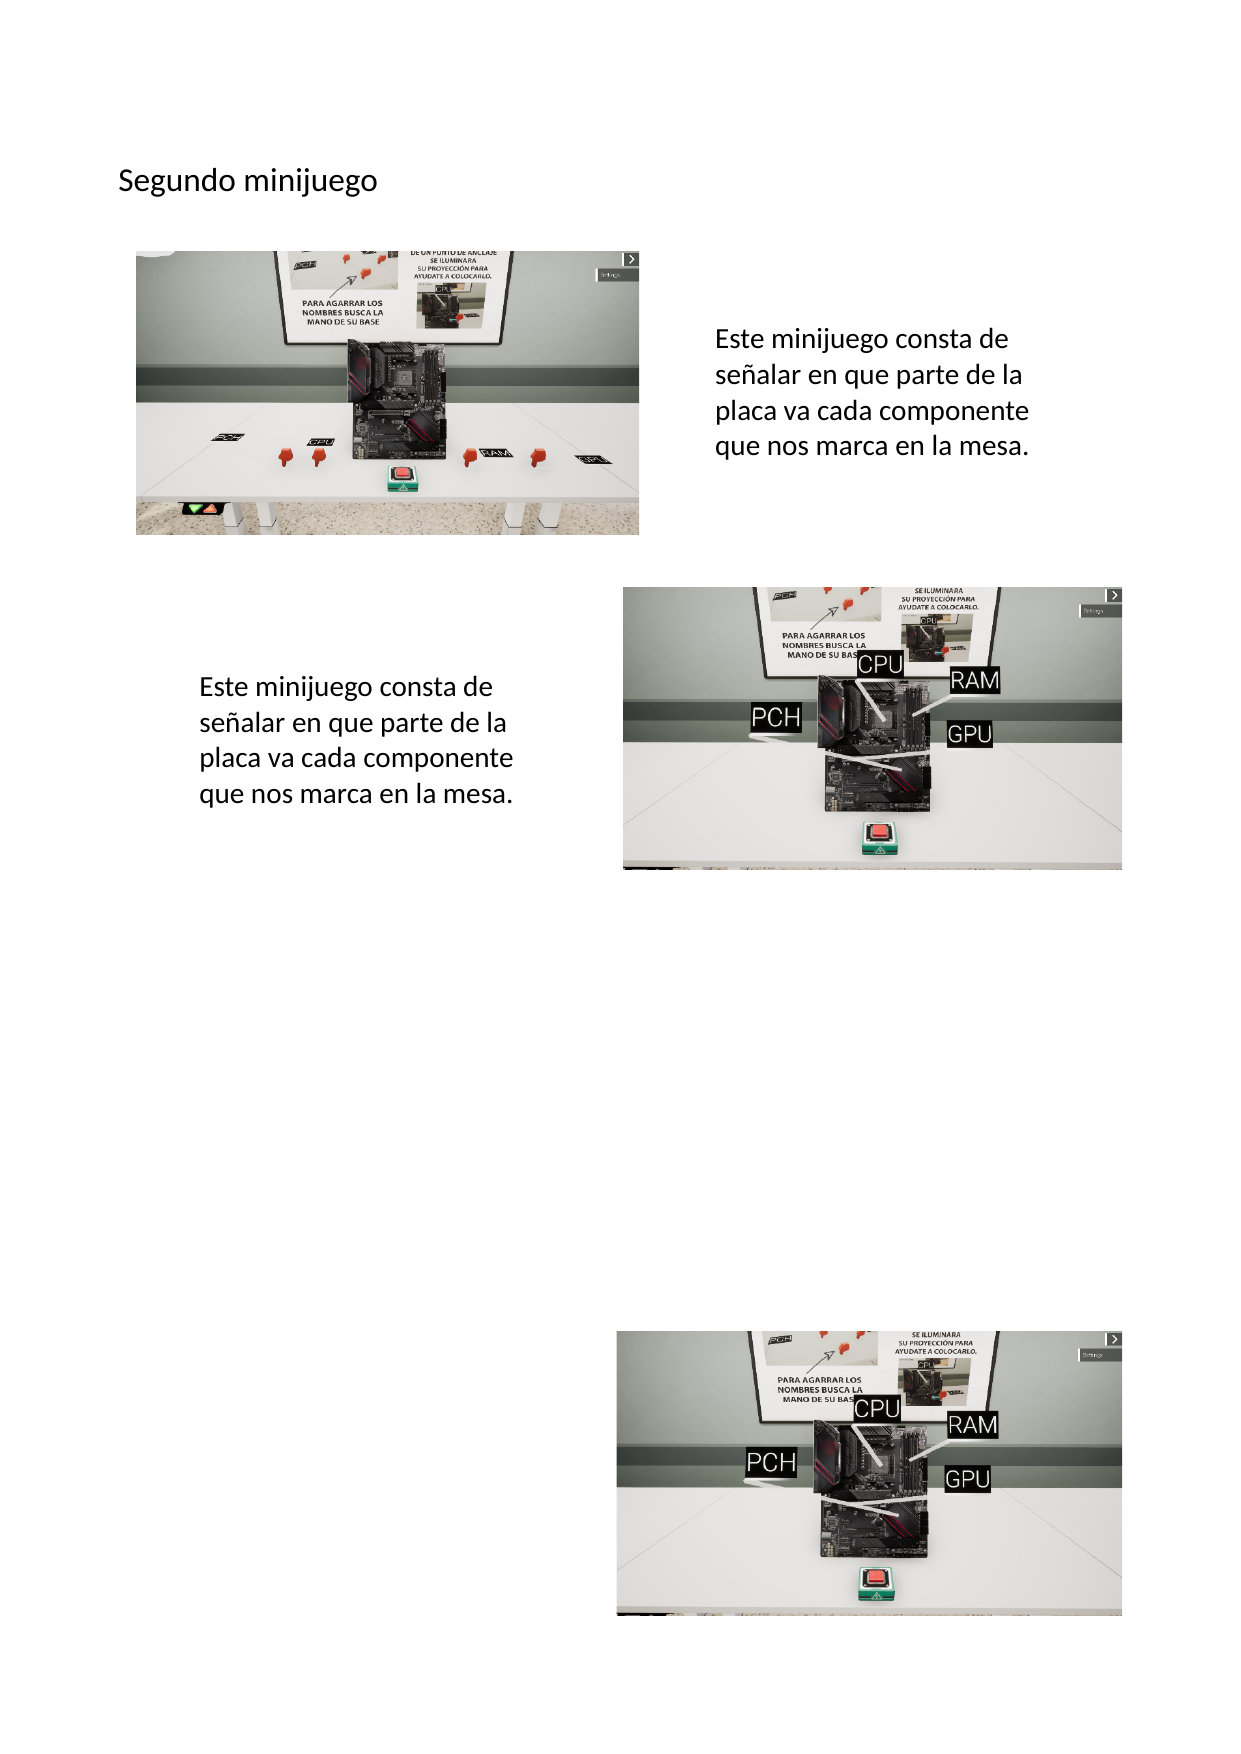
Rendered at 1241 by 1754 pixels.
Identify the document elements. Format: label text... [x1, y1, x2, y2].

text Segundo minijuego [118, 159, 1122, 199]
text Este minijuego consta de señalar en que parte de la placa va cada componente que nos marca en la mesa. [715, 321, 1081, 463]
text Este minijuego consta de señalar en que parte de la placa va cada componente que nos marca en la mesa. [199, 668, 565, 811]
